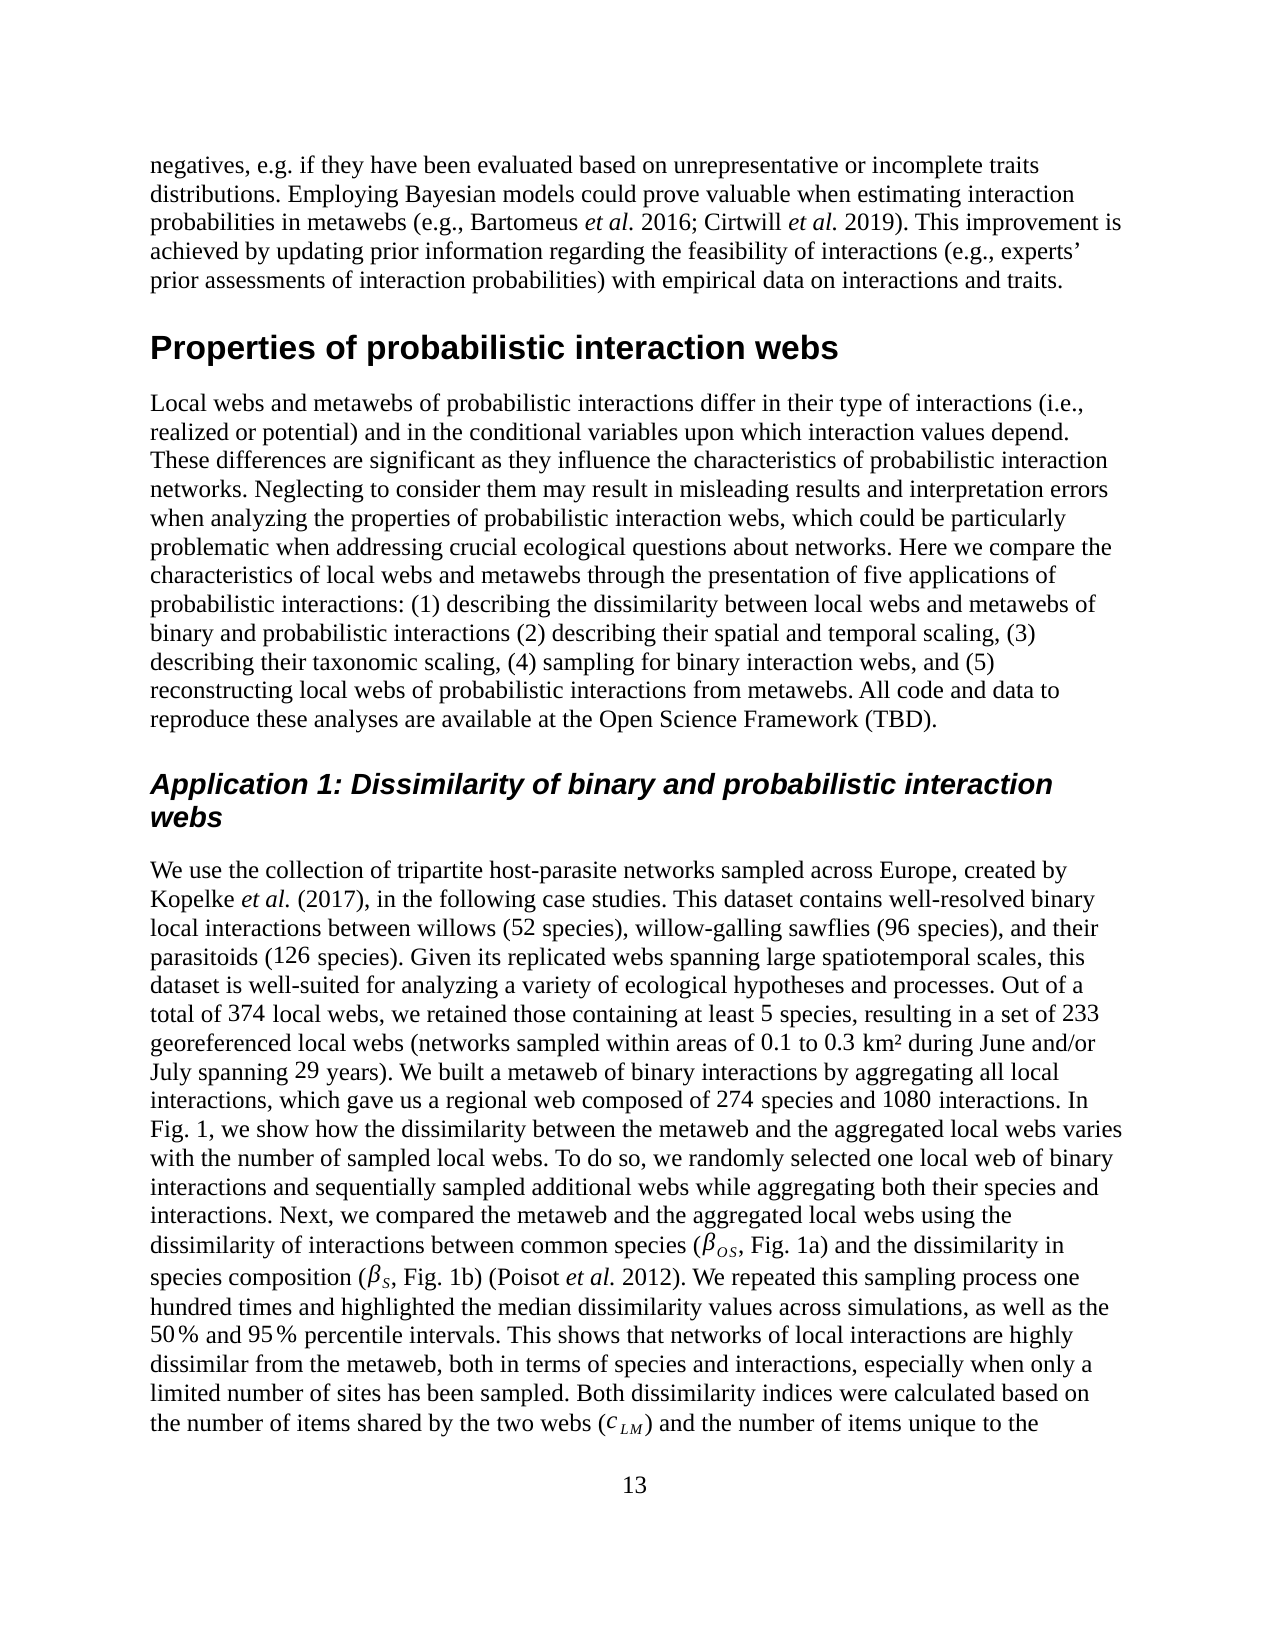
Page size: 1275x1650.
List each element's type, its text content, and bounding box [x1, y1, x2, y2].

text We use the collection of tripartite host-parasite networks sampled across Europe, created by Kopelke et al. (2017), in the following case studies. This dataset contains well-resolved binary local interactions between willows ( species), willow-galling sawflies ( species), and their parasitoids ( species). Given its replicated webs spanning large spatiotemporal scales, this dataset is well-suited for analyzing a variety of ecological hypotheses and processes. Out of a total of local webs, we retained those containing at least species, resulting in a set of georeferenced local webs (networks sampled within areas of to km² during June and/or July spanning years). We built a metaweb of binary interactions by aggregating all local interactions, which gave us a regional web composed of species and interactions. In Fig. 1, we show how the dissimilarity between the metaweb and the aggregated local webs varies with the number of sampled local webs. To do so, we randomly selected one local web of binary interactions and sequentially sampled additional webs while aggregating both their species and interactions. Next, we compared the metaweb and the aggregated local webs using the dissimilarity of interactions between common species (, Fig. 1a) and the dissimilarity in species composition (, Fig. 1b) (Poisot et al. 2012). We repeated this sampling process one hundred times and highlighted the median dissimilarity values across simulations, as well as the and percentile intervals. This shows that networks of local interactions are highly dissimilar from the metaweb, both in terms of species and interactions, especially when only a limited number of sites has been sampled. Both dissimilarity indices were calculated based on the number of items shared by the two webs () and the number of items unique to the metaweb () and to the aggregated local web (). The dissimilarity index uses species (nodes) as items being compared, while the index assesses dissimilarity based on interactions between shared species (Poisot et al. 2012). Both indices were calculated following the index of Whittaker (1960): [150, 855, 1125, 1438]
text Local webs and metawebs of probabilistic interactions differ in their type of interactions (i.e., realized or potential) and in the conditional variables upon which interaction values depend. These differences are significant as they influence the characteristics of probabilistic interaction networks. Neglecting to consider them may result in misleading results and interpretation errors when analyzing the properties of probabilistic interaction webs, which could be particularly problematic when addressing crucial ecological questions about networks. Here we compare the characteristics of local webs and metawebs through the presentation of five applications of probabilistic interactions: (1) describing the dissimilarity between local webs and metawebs of binary and probabilistic interactions (2) describing their spatial and temporal scaling, (3) describing their taxonomic scaling, (4) sampling for binary interaction webs, and (5) reconstructing local webs of probabilistic interactions from metawebs. All code and data to reproduce these analyses are available at the Open Science Framework (TBD). [150, 388, 1125, 733]
subtitle Application 1: Dissimilarity of binary and probabilistic interaction webs [150, 767, 1125, 834]
subtitle Properties of probabilistic interaction webs [150, 328, 1125, 366]
text negatives, e.g. if they have been evaluated based on unrepresentative or incomplete traits distributions. Employing Bayesian models could prove valuable when estimating interaction probabilities in metawebs (e.g., Bartomeus et al. 2016; Cirtwill et al. 2019). This improvement is achieved by updating prior information regarding the feasibility of interactions (e.g., experts’ prior assessments of interaction probabilities) with empirical data on interactions and traits. [150, 150, 1125, 294]
